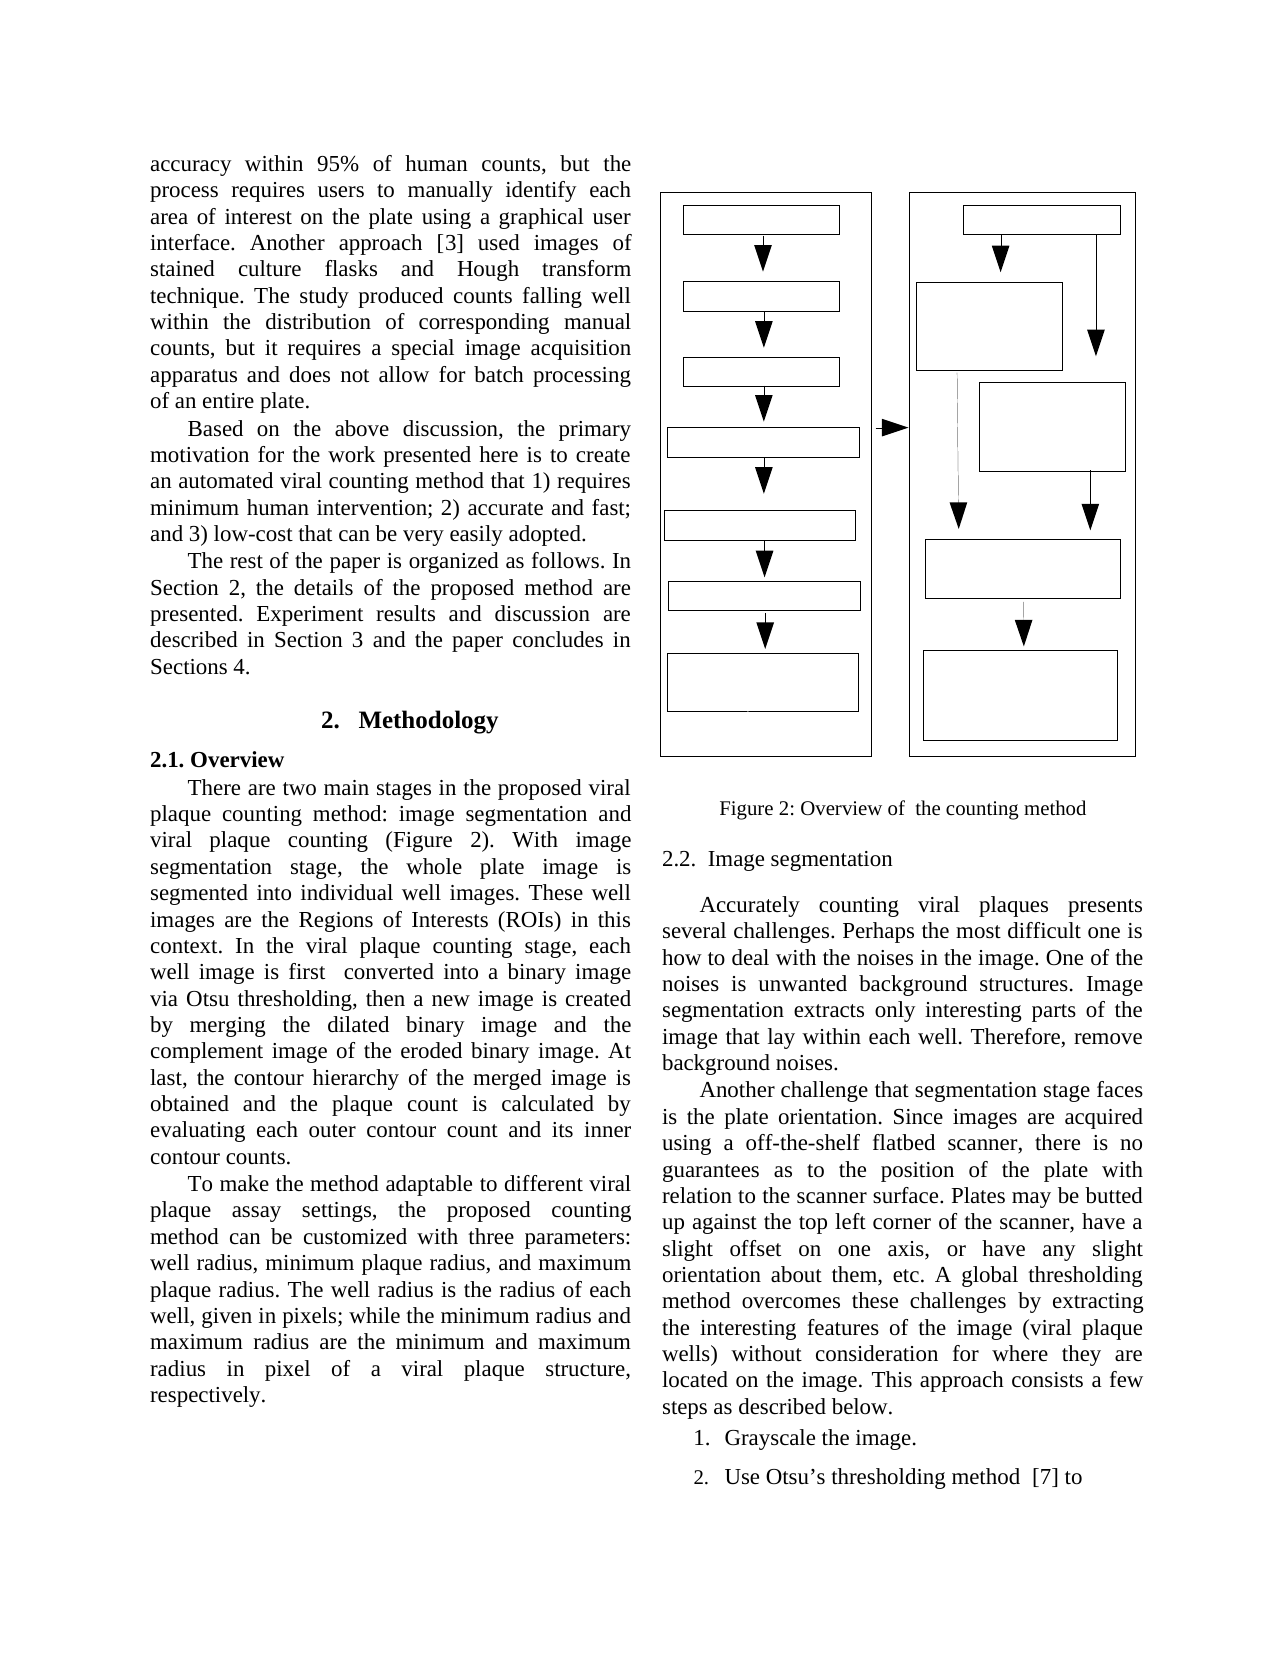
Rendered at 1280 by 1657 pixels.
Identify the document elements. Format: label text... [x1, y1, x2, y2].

subtitle Methodology [187, 705, 632, 734]
list 1. Grayscale the image. [693, 1424, 1144, 1451]
text The rest of the paper is organized as follows. In Section 2, the details of the proposed method are presented. Experiment results and discussion are described in Section 3 and the paper concludes in Sections 4. [150, 547, 632, 679]
text To make the method adaptable to different viral plaque assay settings, the proposed counting method can be customized with three parameters: well radius, minimum plaque radius, and maximum plaque radius. The well radius is the radius of each well, given in pixels; while the minimum radius and maximum radius are the minimum and maximum radius in pixel of a viral plaque structure, respectively. [150, 1170, 632, 1407]
text Another challenge that segmentation stage faces is the plate orientation. Since images are acquired using a off-the-shelf flatbed scanner, there is no guarantees as to the position of the plate with relation to the scanner surface. Plates may be butted up against the top left corner of the scanner, have a slight offset on one axis, or have any slight orientation about them, etc. A global thresholding method overcomes these challenges by extracting the interesting features of the image (viral plaque wells) without consideration for where they are located on the image. This approach consists a few steps as described below. [662, 1077, 1144, 1419]
text accuracy within 95% of human counts, but the process requires users to manually identify each area of interest on the plate using a graphical user interface. Another approach [3] used images of stained culture flasks and Hough transform technique. The study produced counts falling well within the distribution of corresponding manual counts, but it requires a special image acquisition apparatus and does not allow for batch processing of an entire plate. [150, 150, 632, 413]
text Based on the above discussion, the primary motivation for the work presented here is to create an automated viral counting method that 1) requires minimum human intervention; 2) accurate and fast; and 3) low-cost that can be very easily adopted. [150, 414, 632, 546]
text 2.1. Overview [150, 746, 632, 773]
text There are two main stages in the proposed viral plaque counting method: image segmentation and viral plaque counting (Figure 2). With image segmentation stage, the whole plate image is segmented into individual well images. These well images are the Regions of Interests (ROIs) in this context. In the viral plaque counting stage, each well image is first converted into a binary image via Otsu thresholding, then a new image is created by merging the dilated binary image and the complement image of the eroded binary image. At last, the contour hierarchy of the merged image is obtained and the plaque count is calculated by evaluating each outer contour count and its inner contour counts. [150, 774, 632, 1169]
text Accurately counting viral plaques presents several challenges. Perhaps the most difficult one is how to deal with the noises in the image. One of the noises is unwanted background structures. Image segmentation extracts only interesting parts of the image that lay within each well. Therefore, remove background noises. [662, 891, 1144, 1076]
text 2.2. Image segmentation [662, 845, 1144, 871]
list 2. Use Otsu’s thresholding method [7] to [693, 1463, 1144, 1489]
text Figure 2: Overview of the counting method [662, 796, 1144, 820]
